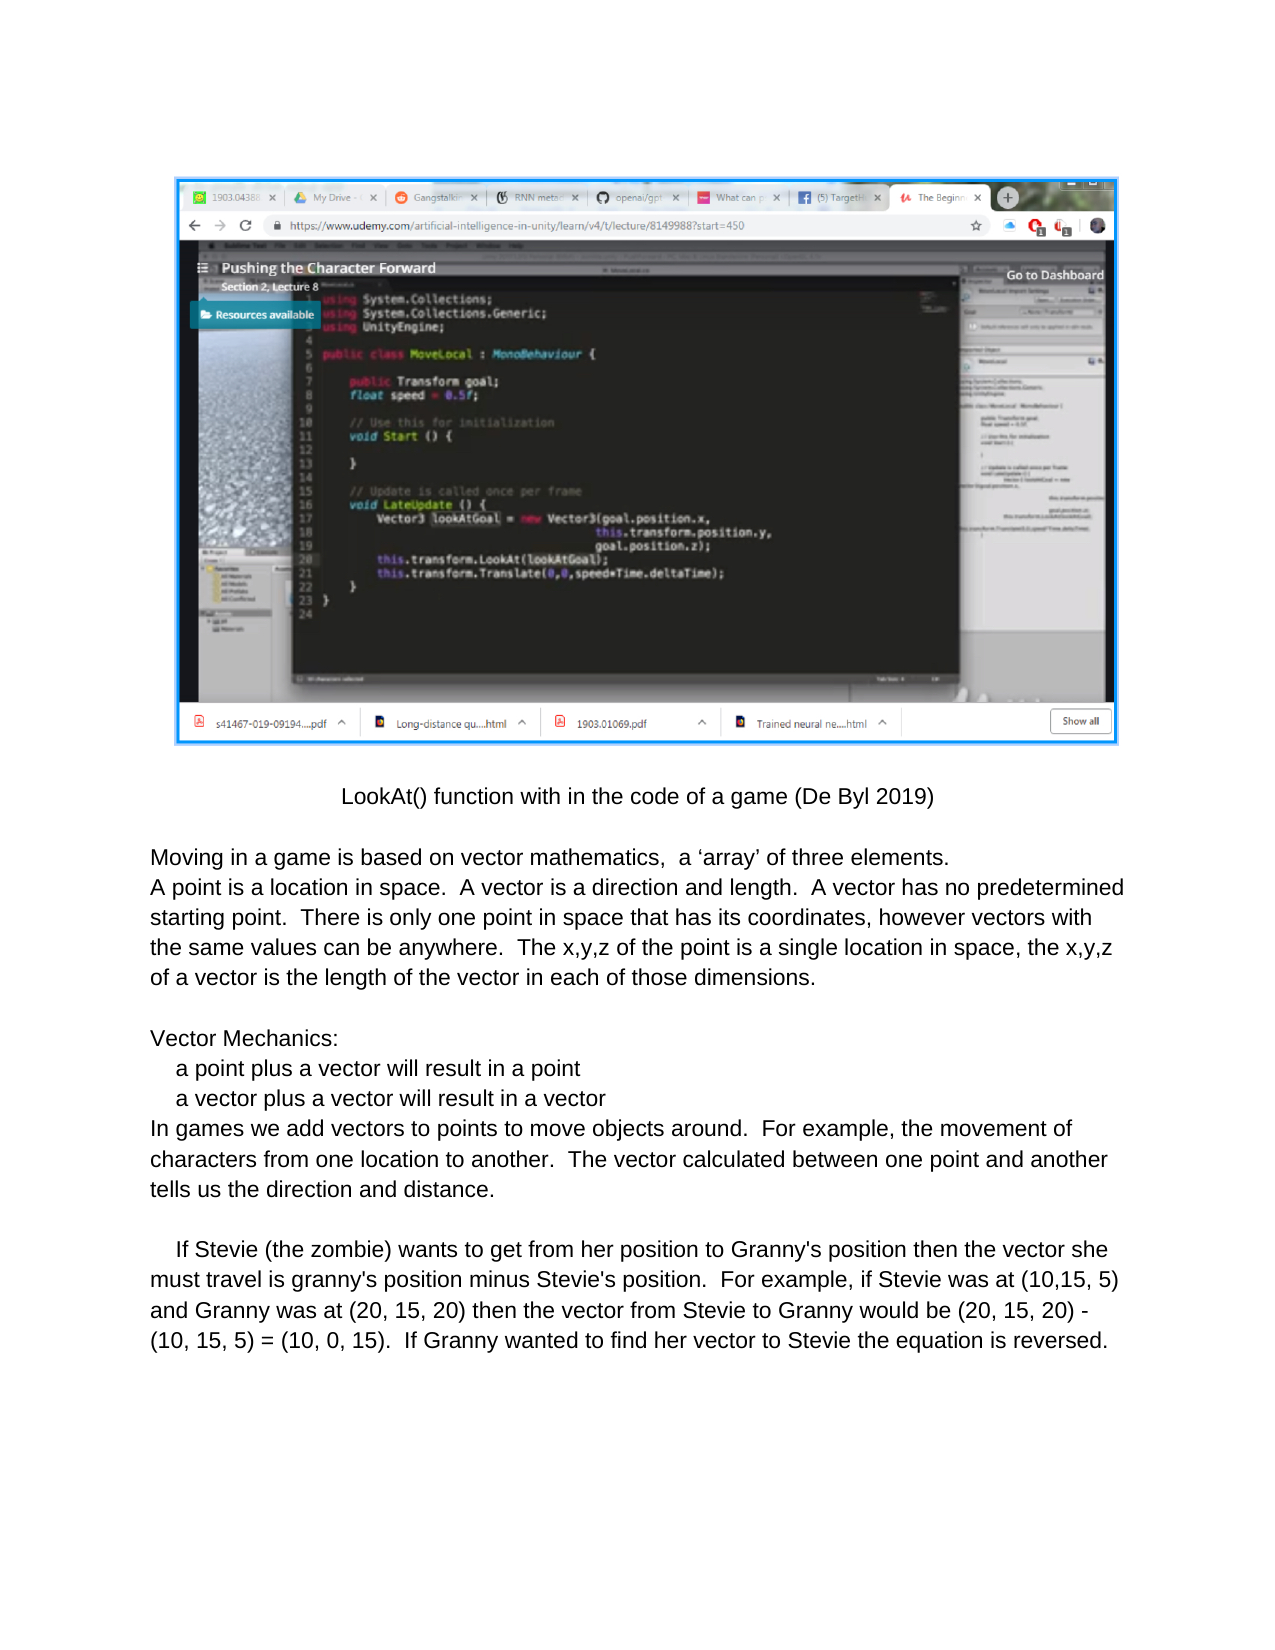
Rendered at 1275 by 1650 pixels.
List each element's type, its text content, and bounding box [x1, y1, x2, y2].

text Moving in a game is based on vector mathematics, a ‘array’ of three elements. [150, 843, 1125, 870]
text A point is a location in space. A vector is a direction and length. A vector has no predetermined starting point. There is only one point in space that has its coordinates, however vectors with the same values can be anywhere. The x,y,z of the point is a single location in space, the x,y,z of a vector is the length of the vector in each of those dimensions. Vector Mechanics: [150, 874, 1125, 1051]
text a point plus a vector will result in a point a vector plus a vector will result in a vector In games we add vectors to points to move objects around. For example, the movement of characters from one location to another. The vector calculated between one point and another tells us the direction and distance. If Stevie (the zombie) wants to get from her position to Granny's position then the vector she must travel is granny's position minus Stevie's position. For example, if Stevie was at (10,15, 5) and Granny was at (20, 15, 20) then the vector from Stevie to Granny would be (20, 15, 20) - (10, 15, 5) = (10, 0, 15). If Granny wanted to find her vector to Stevie the equation is reversed. [150, 1055, 1125, 1353]
picture [150, 150, 1125, 780]
text LookAt() function with in the code of a game (De Byl 2019) [150, 783, 1125, 809]
